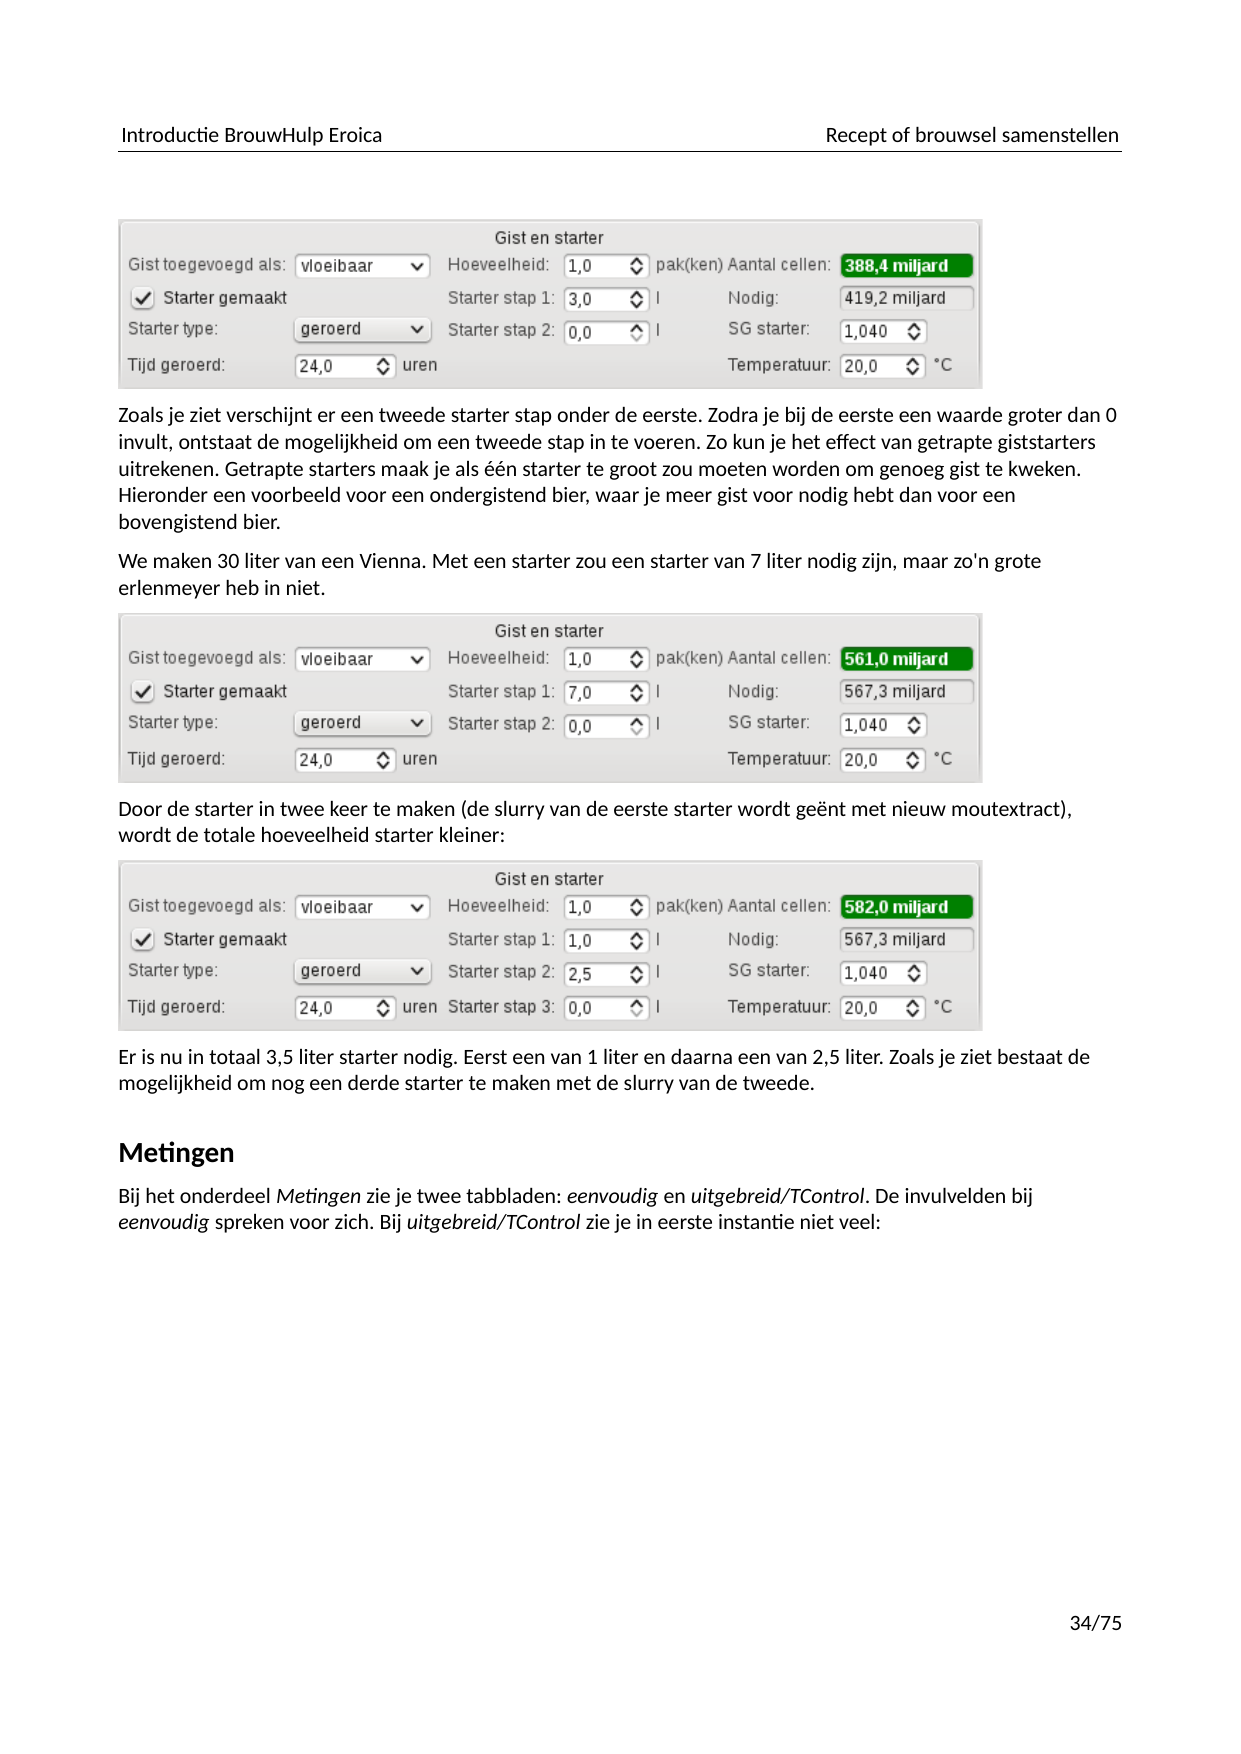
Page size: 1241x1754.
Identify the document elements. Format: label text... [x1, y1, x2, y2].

picture [118, 613, 983, 783]
text Bij het onderdeel Metingen zie je twee tabbladen: eenvoudig en uitgebreid/TControl. De invulvelden bij eenvoudig spreken voor zich. Bij uitgebreid/TControl zie je in eerste instantie niet veel: [118, 1182, 1122, 1235]
text Zoals je ziet verschijnt er een tweede starter stap onder de eerste. Zodra je bij de eerste een waarde groter dan 0 invult, ontstaat de mogelijkheid om een tweede stap in te voeren. Zo kun je het effect van getrapte giststarters uitrekenen. Getrapte starters maak je als één starter te groot zou moeten worden om genoeg gist te kweken. Hieronder een voorbeeld voor een ondergistend bier, waar je meer gist voor nodig hebt dan voor een bovengistend bier. [118, 401, 1122, 535]
text Er is nu in totaal 3,5 liter starter nodig. Eerst een van 1 liter en daarna een van 2,5 liter. Zoals je ziet bestaat de mogelijkheid om nog een derde starter te maken met de slurry van de tweede. [118, 1043, 1122, 1096]
text We maken 30 liter van een Vienna. Met een starter zou een starter van 7 liter nodig zijn, maar zo'n grote erlenmeyer heb in niet. [118, 547, 1122, 601]
text Door de starter in twee keer te maken (de slurry van de eerste starter wordt geënt met nieuw moutextract), wordt de totale hoeveelheid starter kleiner: [118, 795, 1122, 848]
subtitle Metingen [118, 1134, 1122, 1169]
picture [118, 860, 983, 1031]
picture [118, 219, 983, 389]
